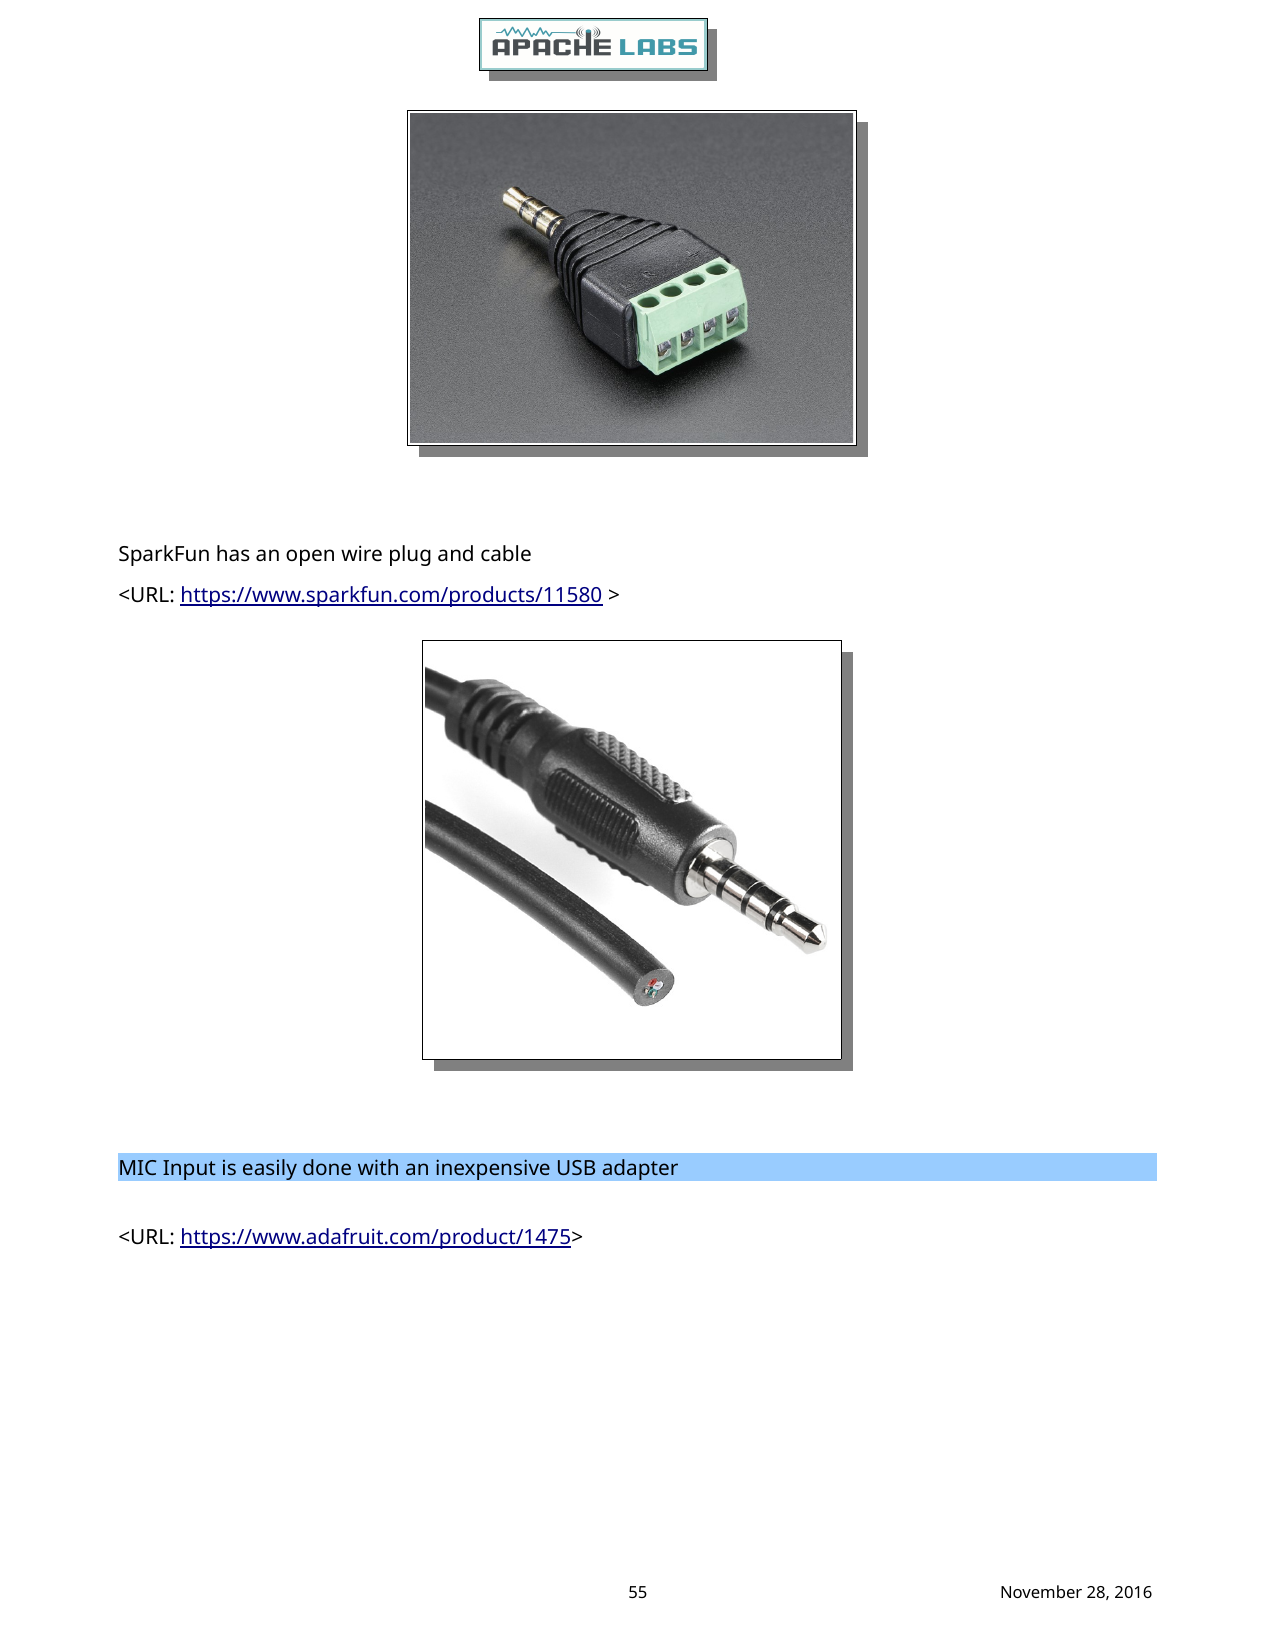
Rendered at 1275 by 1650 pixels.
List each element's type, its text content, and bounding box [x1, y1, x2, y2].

picture [425, 643, 838, 1056]
subtitle MIC Input is easily done with an inexpensive USB adapter [118, 1153, 1157, 1181]
text SparkFun has an open wire plug and cable [118, 539, 1157, 568]
text <URL: https://www.adafruit.com/product/1475> [118, 1222, 1157, 1251]
picture [410, 113, 854, 443]
text <URL: https://www.sparkfun.com/products/11580 > [118, 580, 1157, 609]
picture [482, 21, 704, 68]
